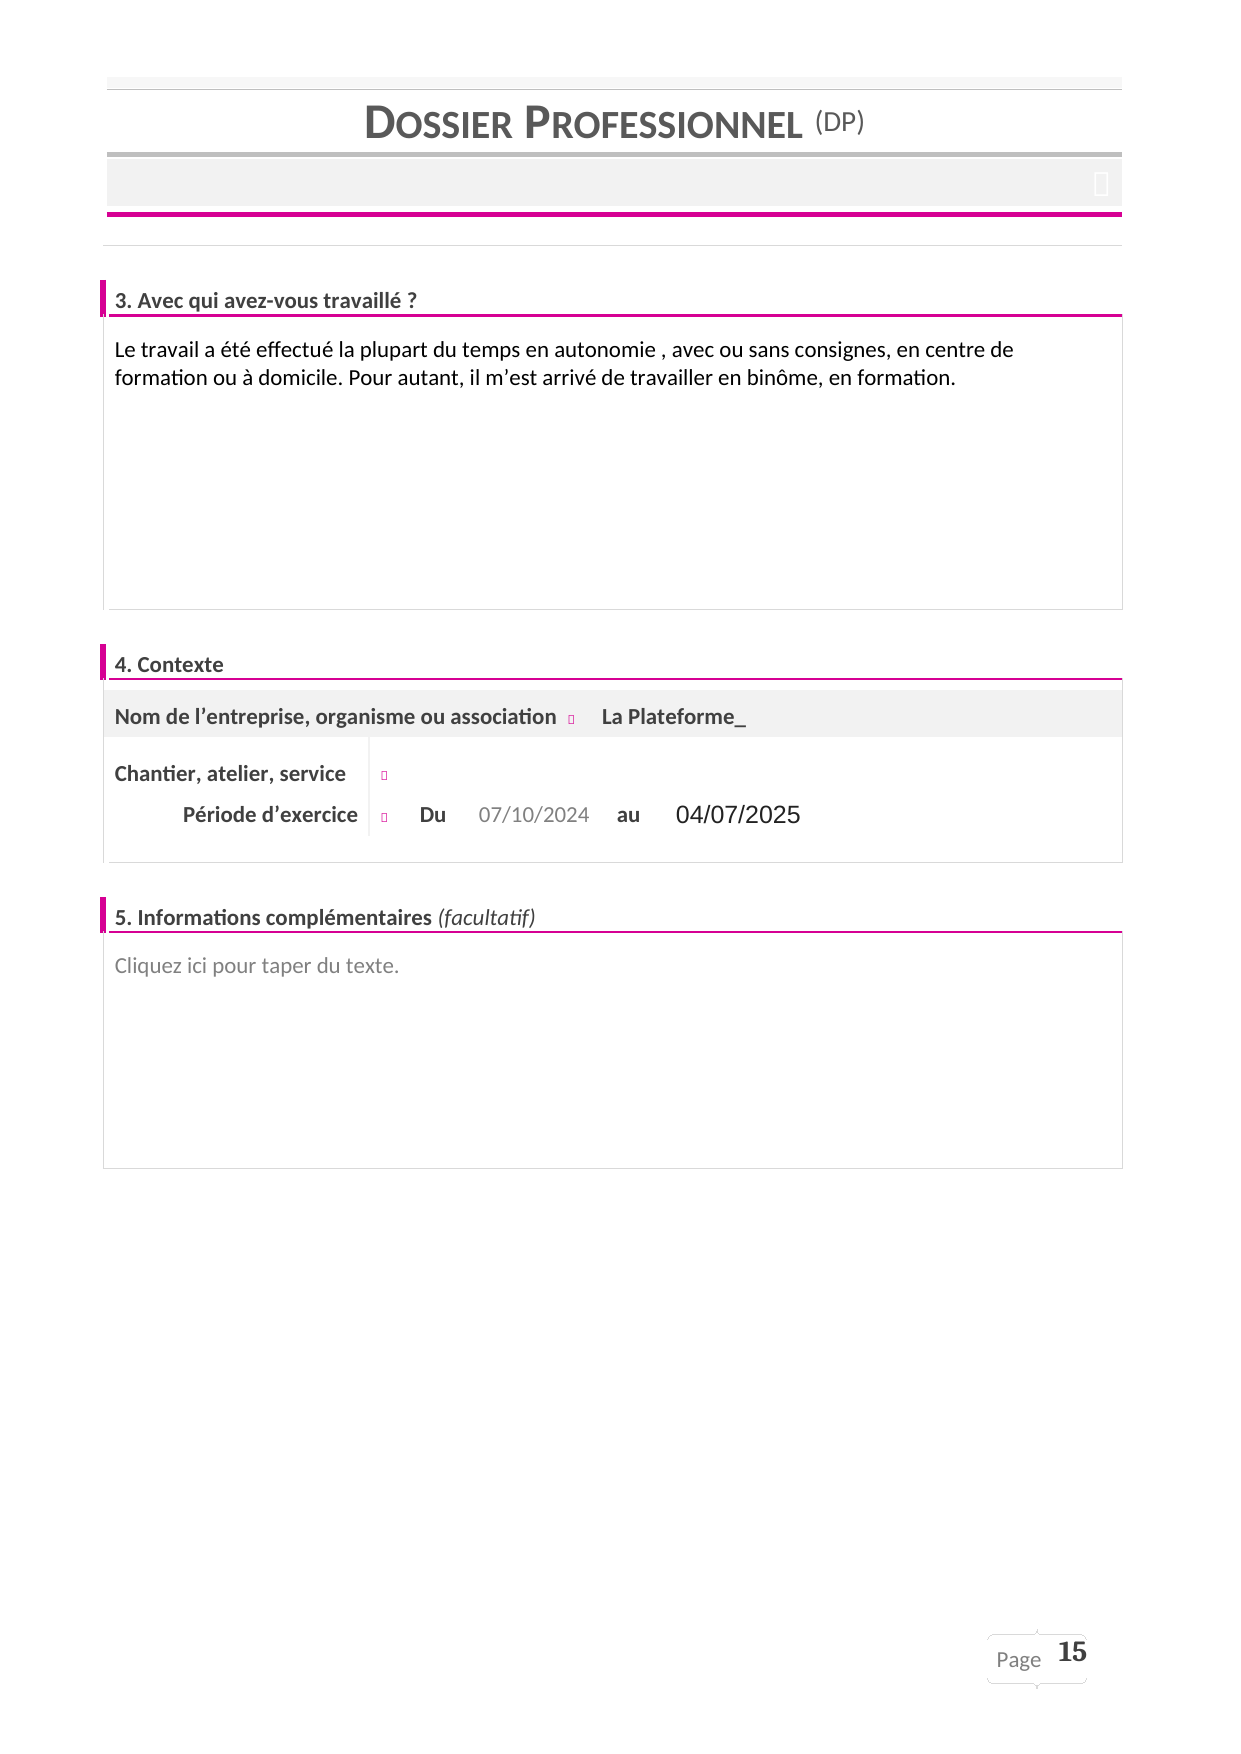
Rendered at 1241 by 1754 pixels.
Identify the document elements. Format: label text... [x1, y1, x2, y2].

table_cell Nom de l’entreprise, organisme ou association  [104, 690, 591, 737]
table_cell 07/10/2024 [468, 795, 605, 836]
table_cell au [605, 795, 664, 836]
table_cell [103, 246, 1122, 280]
table_cell [104, 836, 1122, 862]
table_cell Le travail a été effectué la plupart du temps en autonomie , avec ou sans consignes, en centre de formation ou à domicile. Pour autant, il m’est arrivé de travailler en binôme, en formation. [104, 314, 1122, 609]
table_cell [104, 678, 591, 690]
table_cell [103, 862, 1122, 897]
table_cell [104, 737, 368, 753]
table_cell [591, 680, 1122, 690]
table_cell  [370, 753, 408, 794]
table_cell La Plateforme_ [591, 690, 1122, 737]
table_cell  [370, 795, 408, 836]
table_cell Cliquez ici pour taper du texte. [104, 931, 1122, 1167]
table_cell [408, 753, 1122, 794]
table_cell Du [408, 795, 467, 836]
table_cell 3. Avec qui avez-vous travaillé ? [106, 280, 1122, 314]
table_cell Période d’exercice [104, 795, 368, 836]
table_cell Chantier, atelier, service [104, 753, 368, 794]
table_cell [370, 737, 1122, 753]
table_cell 4. Contexte [106, 644, 1122, 678]
table_cell 04/07/2025 [664, 795, 1122, 836]
table_cell 5. Informations complémentaires (facultatif) [106, 897, 1122, 931]
table_cell [103, 609, 1122, 644]
